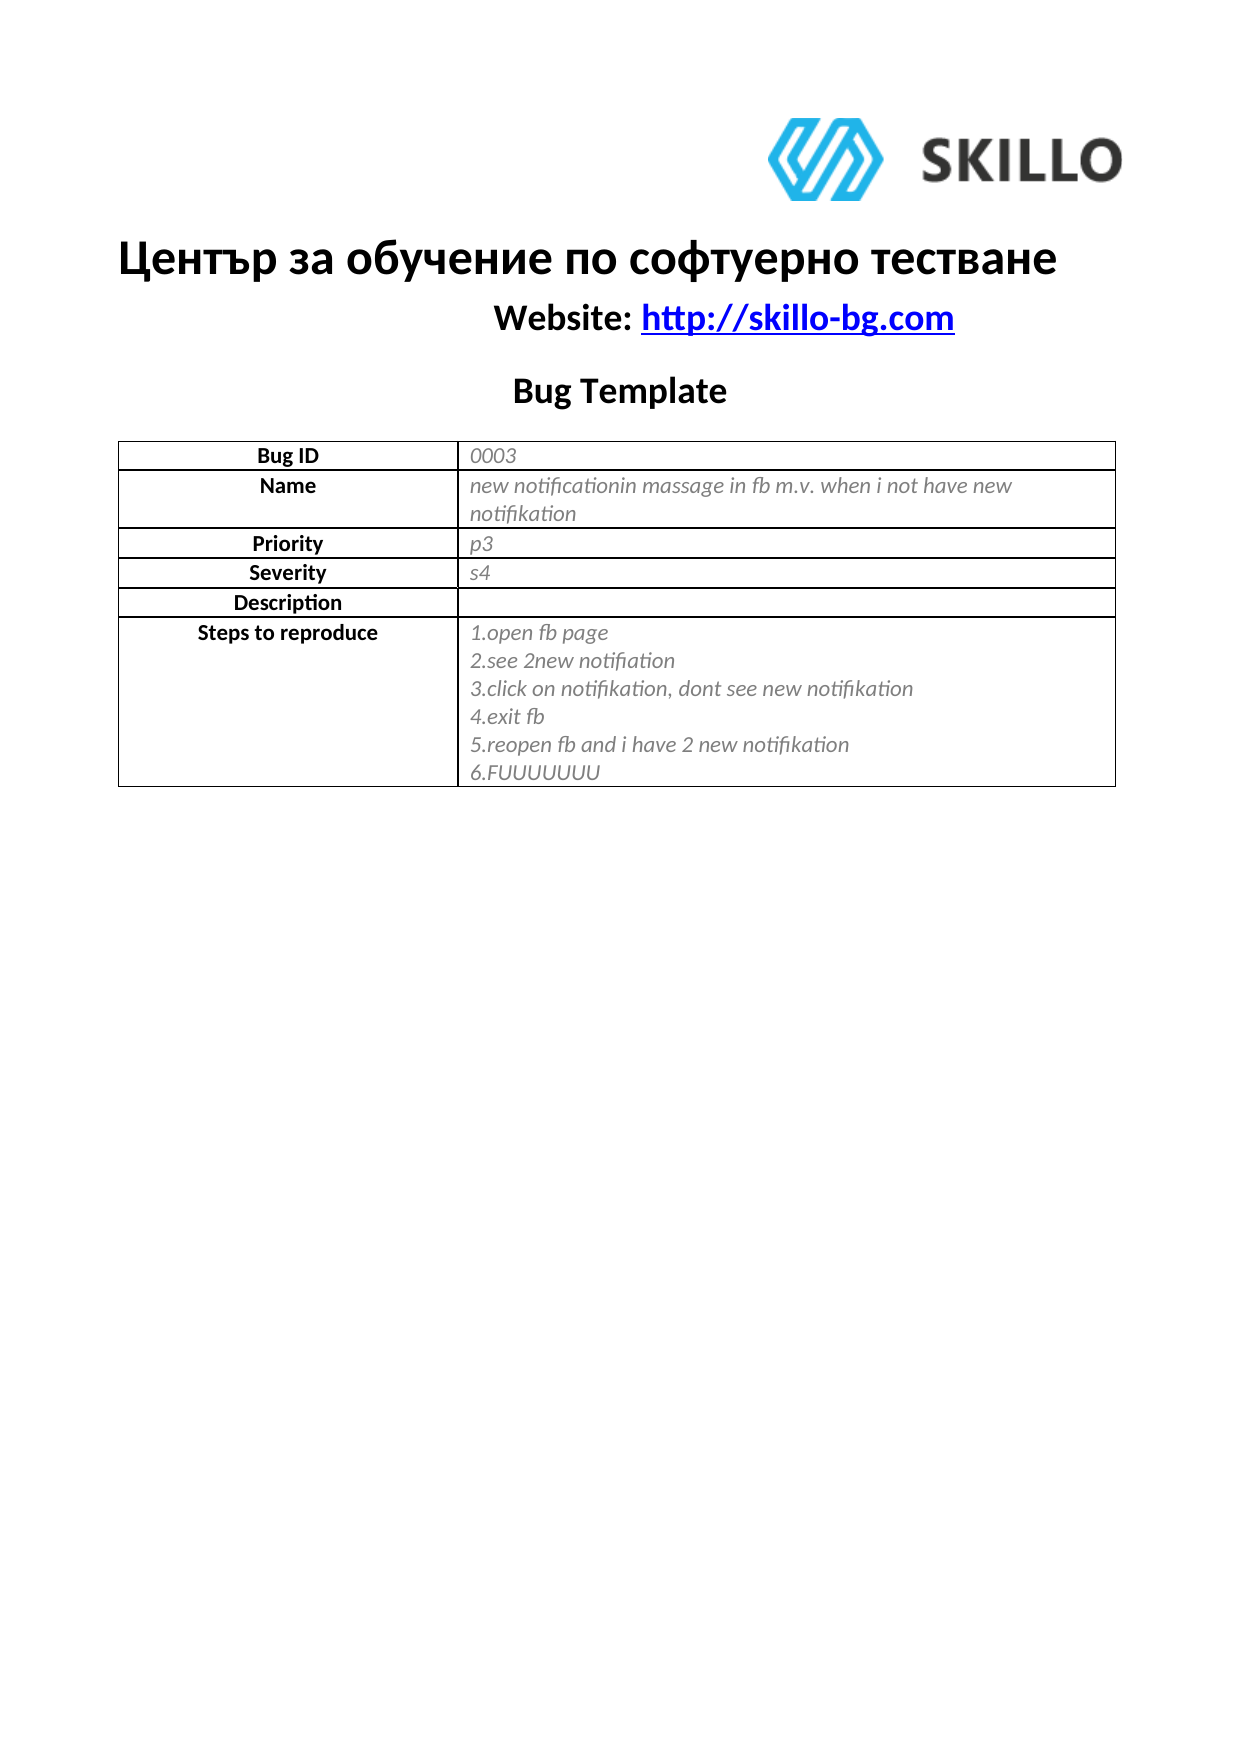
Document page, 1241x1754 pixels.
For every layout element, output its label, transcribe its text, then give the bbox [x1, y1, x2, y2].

text Център за обучение по софтуерно тестване Website: http://skillo-bg.com [118, 226, 1122, 339]
table_cell Severity [119, 559, 457, 587]
table_cell new notificationin massage in fb m.v. when i not have new notifikation [459, 471, 1115, 527]
table_cell Steps to reproduce [119, 618, 457, 786]
table_header 0003 [459, 442, 1115, 469]
table_cell 1.open fb page 2.see 2new notifiation 3.click on notifikation, dont see new notifikation 4.exit fb 5.reopen fb and i have 2 new notifikation 6.FUUUUUUU [459, 618, 1115, 786]
table_cell [459, 589, 1115, 616]
table_cell s4 [459, 559, 1115, 587]
table_cell Description [119, 589, 457, 616]
text Bug Template [118, 367, 1122, 413]
table_header Bug ID [119, 442, 457, 469]
table_cell Name [119, 471, 457, 527]
table_cell Priority [119, 529, 457, 557]
table_cell p3 [459, 529, 1115, 557]
